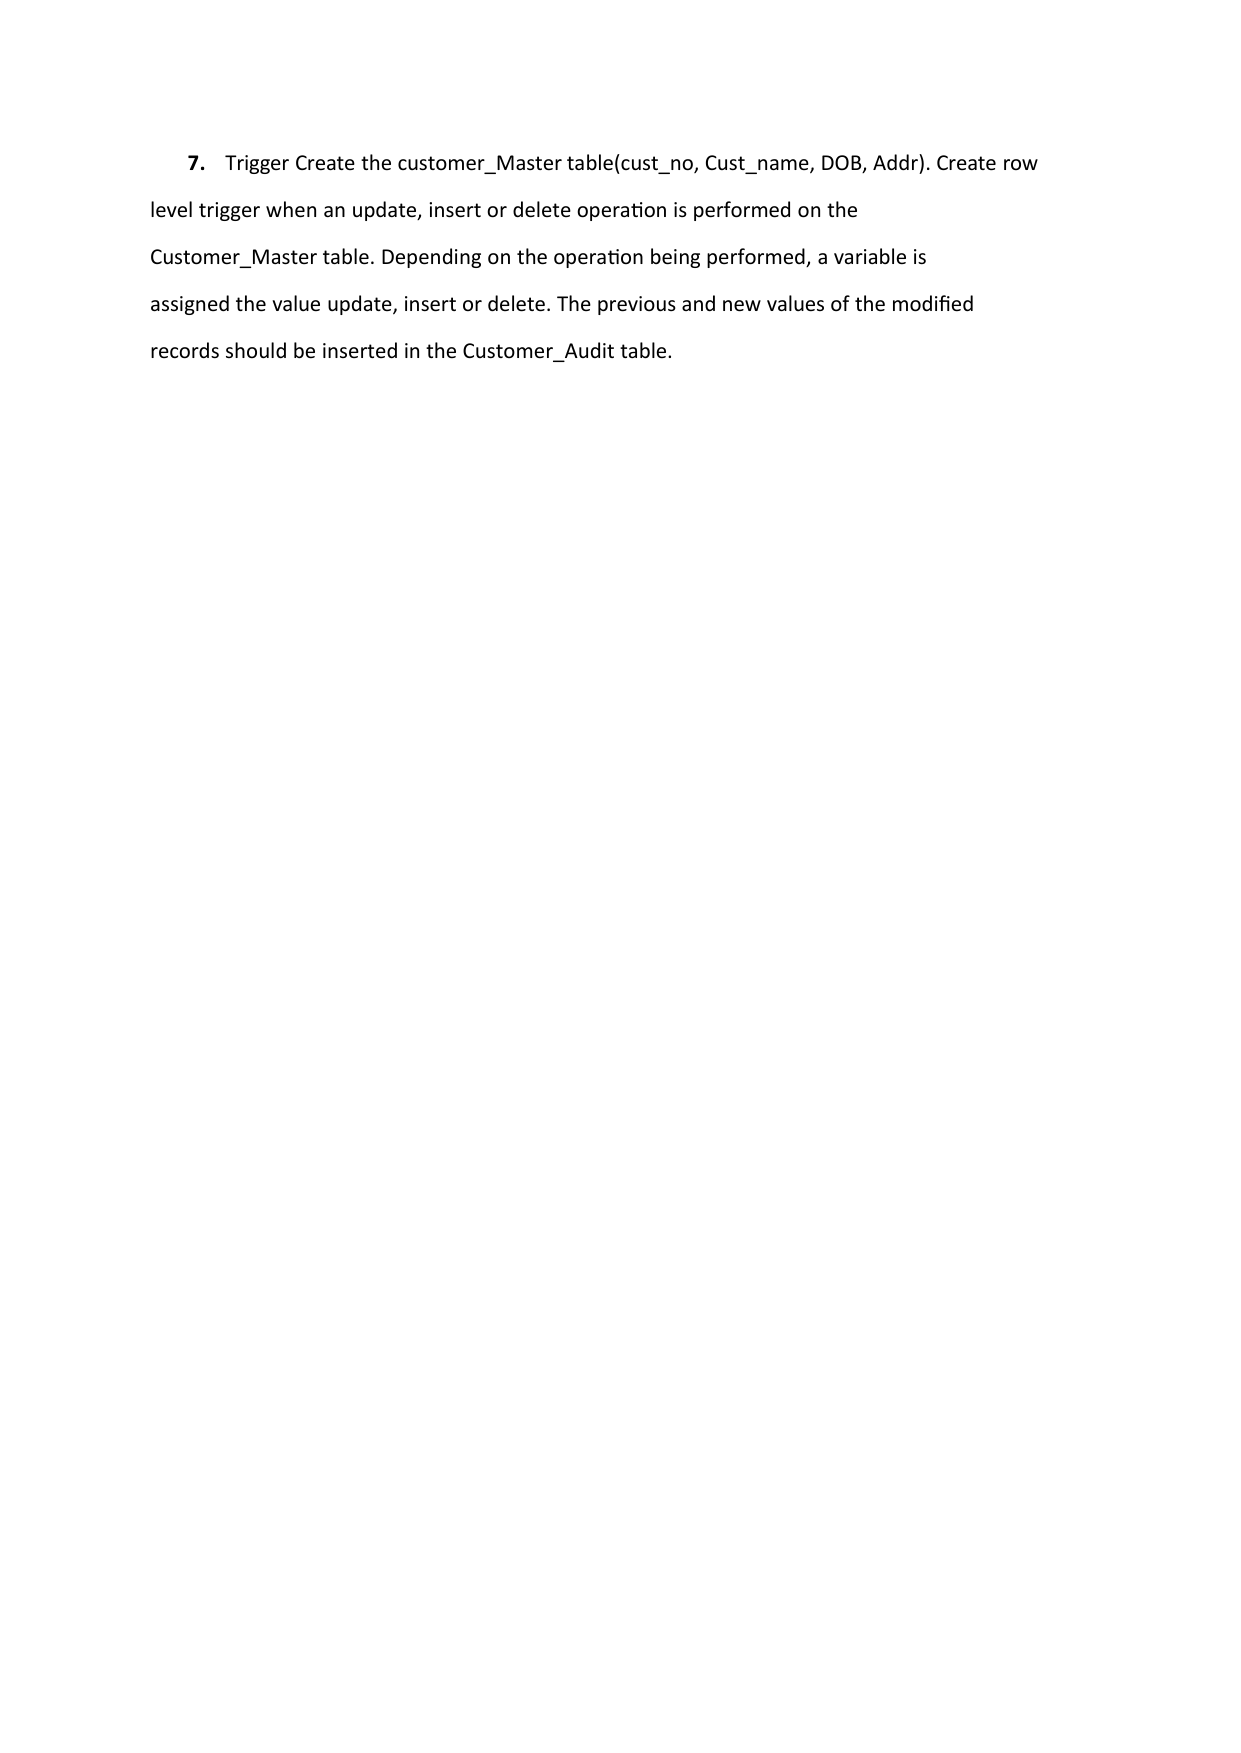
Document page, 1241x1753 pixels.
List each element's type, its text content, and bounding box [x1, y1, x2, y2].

text records should be inserted in the Customer_Audit table. [150, 336, 1000, 364]
text assigned the value update, insert or delete. The previous and new values of the modiﬁed [150, 288, 1000, 317]
text level trigger when an update, insert or delete operaꢁon is performed on the [150, 195, 1000, 223]
text 7 [187, 148, 199, 176]
text Customer_Master table. Depending on the operaꢁon being performed, a variable is [150, 242, 1000, 270]
text . Trigger Create the customer_Master table(cust_no, Cust_name, DOB, Addr). Create row [199, 148, 1063, 176]
